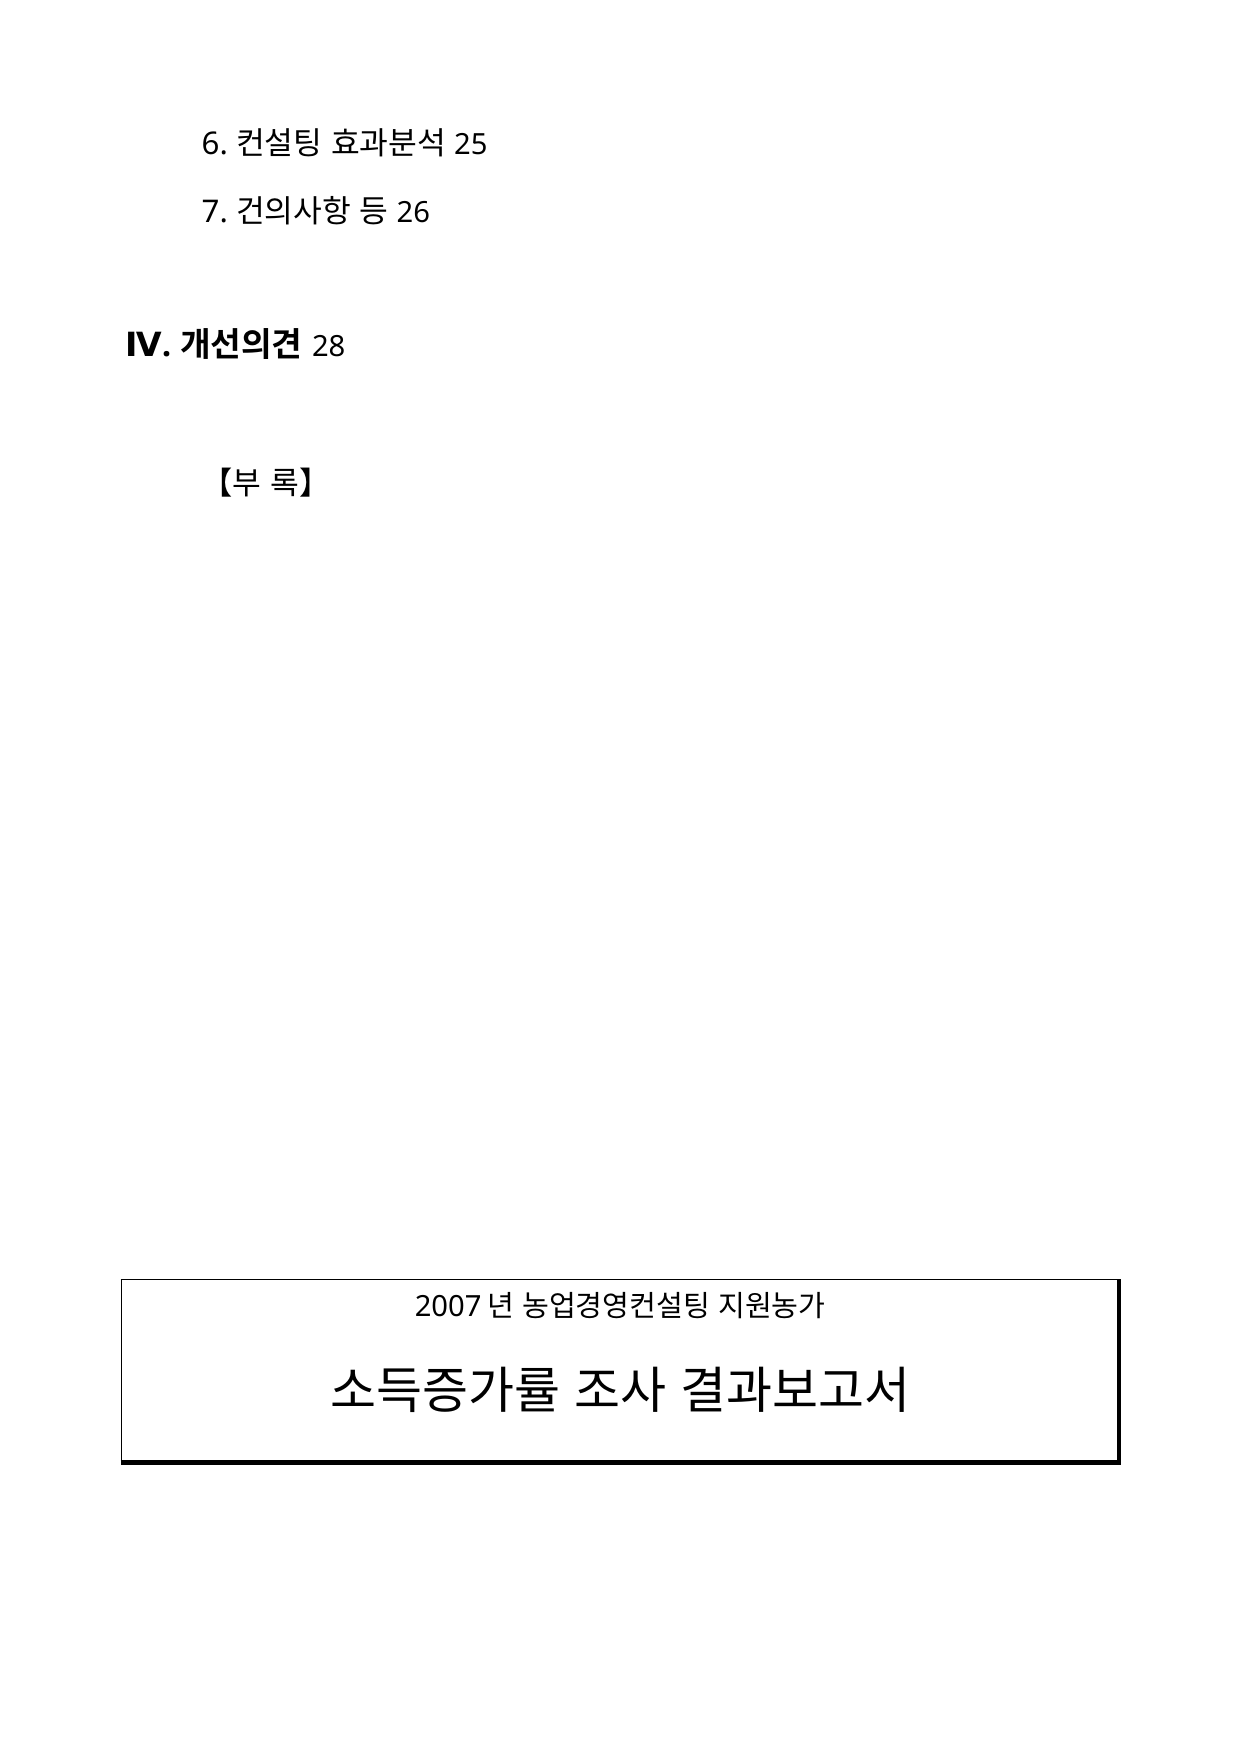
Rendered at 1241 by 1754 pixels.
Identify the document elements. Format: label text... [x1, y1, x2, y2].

text 7. 건의사항 등 26 [201, 186, 1039, 232]
table_header 2007년 농업경영컨설팅 지원농가 소득증가률 조사 결과보고서 [122, 1280, 1117, 1460]
text 6. 컨설팅 효과분석 25 [201, 118, 1039, 163]
text 【부 록】 [201, 458, 1039, 503]
text Ⅳ. 개선의견 28 [125, 318, 1039, 366]
